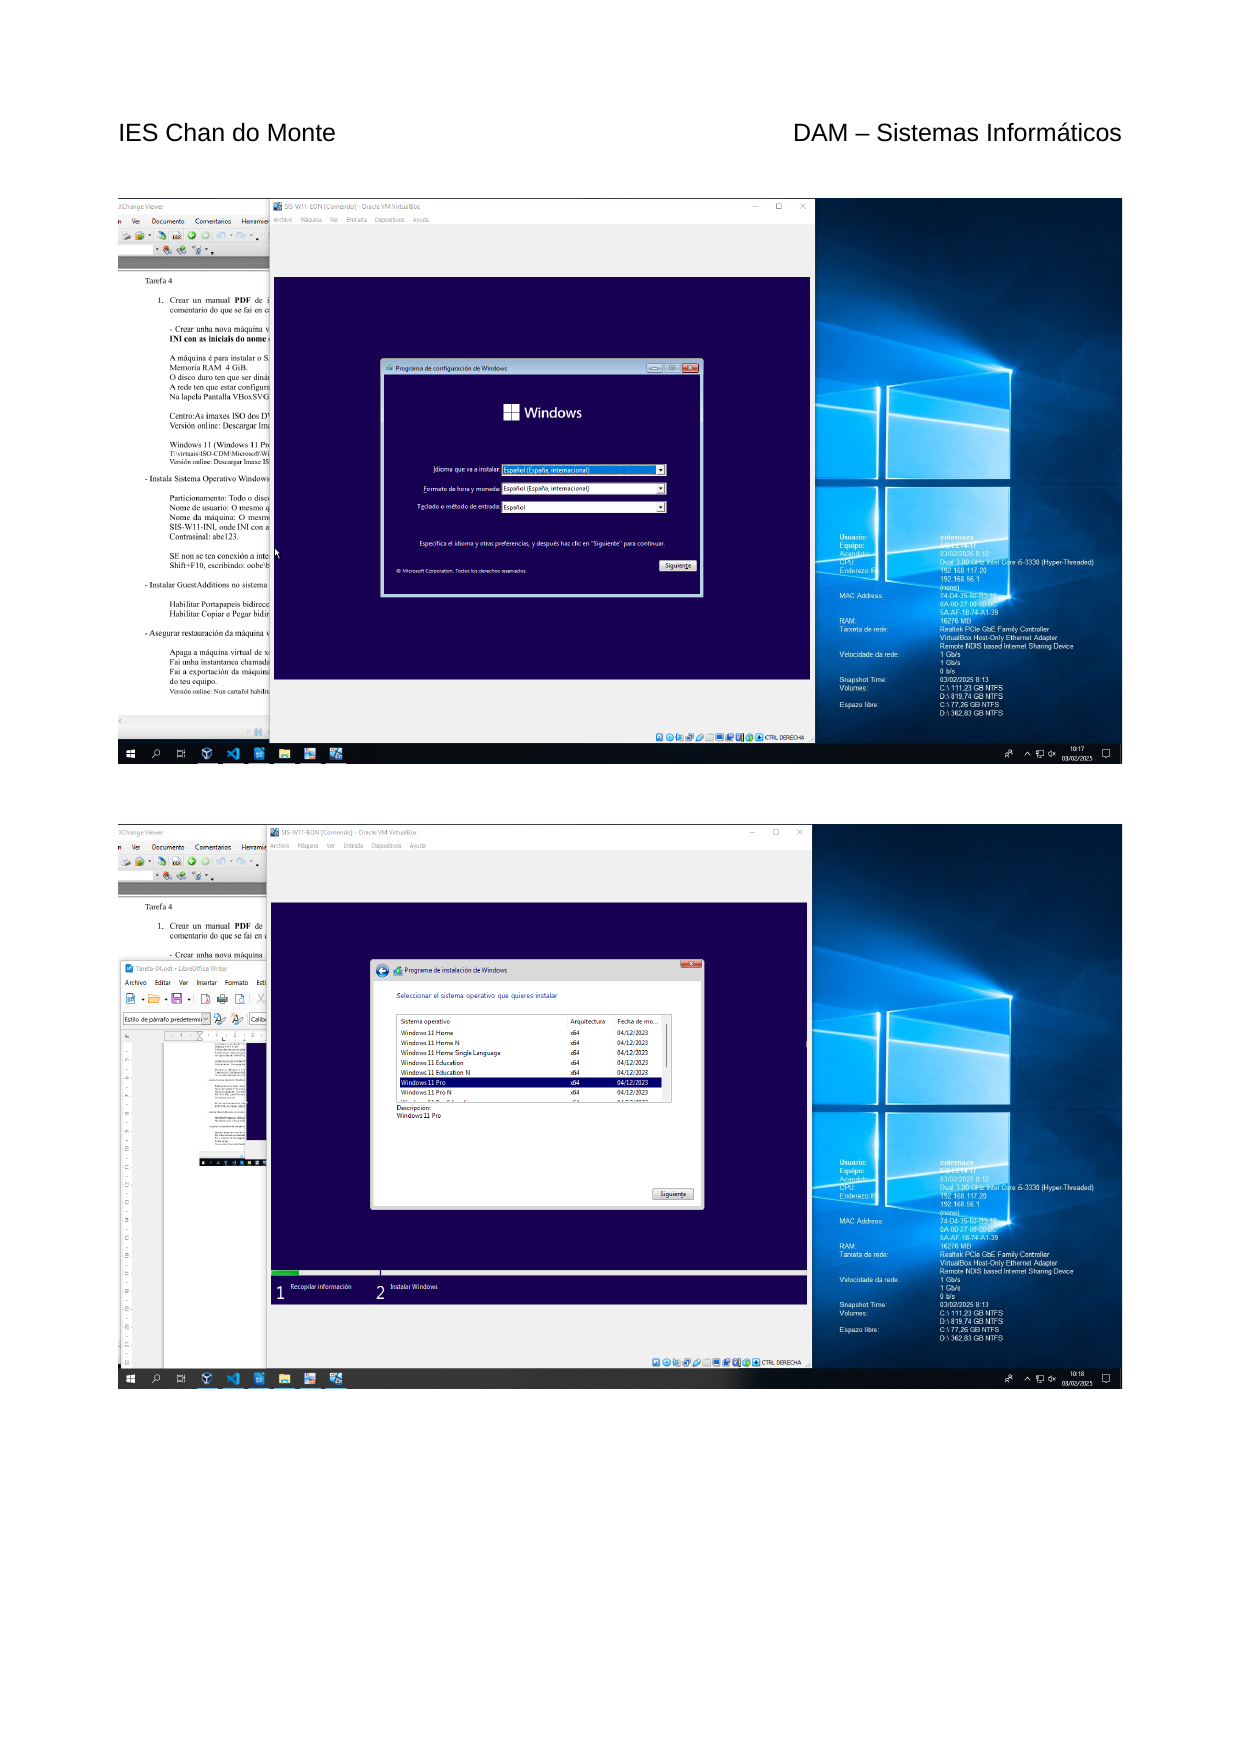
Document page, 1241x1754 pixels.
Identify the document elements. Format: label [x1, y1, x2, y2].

picture [118, 198, 1123, 764]
picture [118, 824, 1123, 1389]
